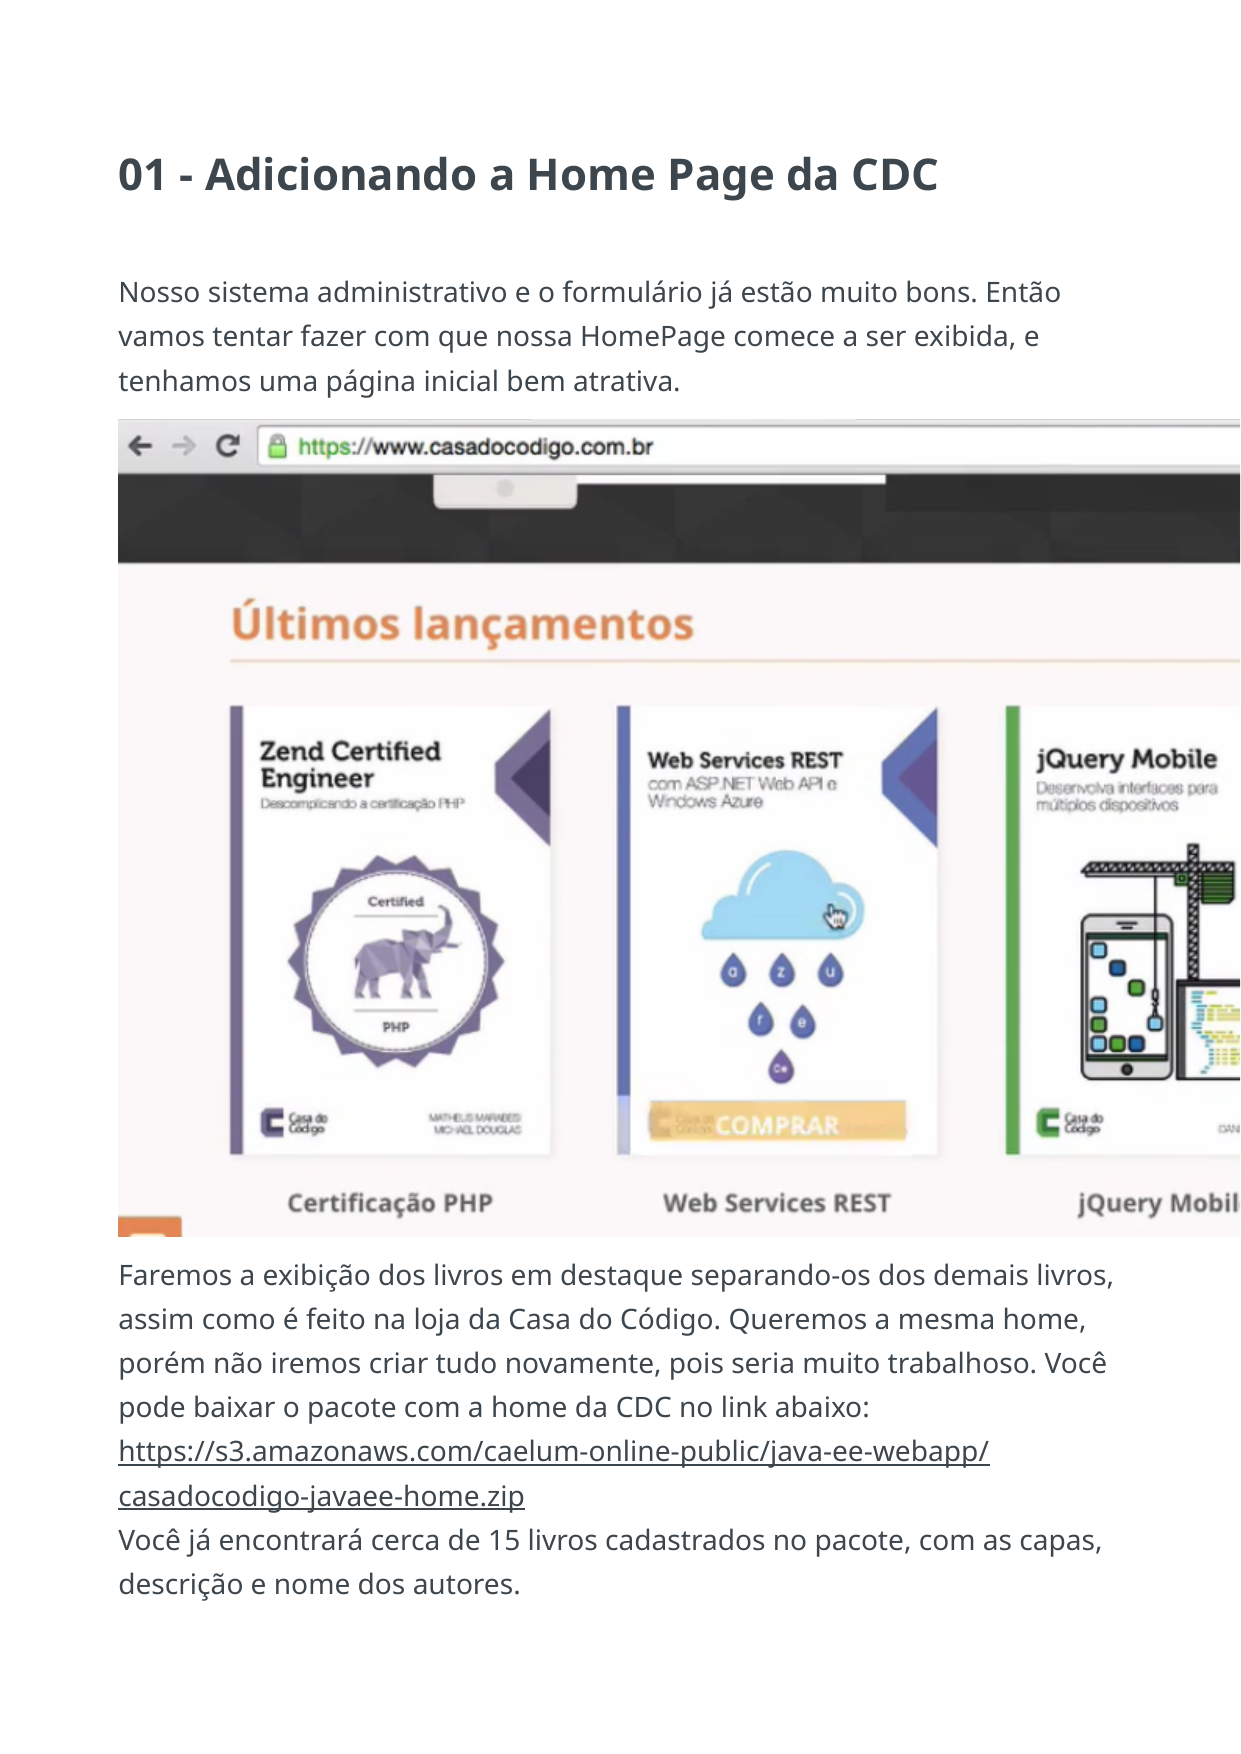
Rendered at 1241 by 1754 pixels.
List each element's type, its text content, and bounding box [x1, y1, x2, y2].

text Você já encontrará cerca de 15 livros cadastrados no pacote, com as capas, descrição e nome dos autores. [118, 1520, 1122, 1602]
text Nosso sistema administrativo e o formulário já estão muito bons. Então vamos tentar fazer com que nossa HomePage comece a ser exibida, e tenhamos uma página inicial bem atrativa. [118, 273, 1122, 399]
text https://s3.amazonaws.com/caelum-online-public/java-ee-webapp/casadocodigo-javaee-home.zip [118, 1432, 1122, 1514]
subtitle 01 - Adicionando a Home Page da CDC [118, 143, 1122, 203]
picture [118, 419, 1241, 1237]
text Faremos a exibição dos livros em destaque separando-os dos demais livros, assim como é feito na loja da Casa do Código. Queremos a mesma home, porém não iremos criar tudo novamente, pois seria muito trabalhoso. Você pode baixar o pacote com a home da CDC no link abaixo: [118, 1256, 1122, 1426]
